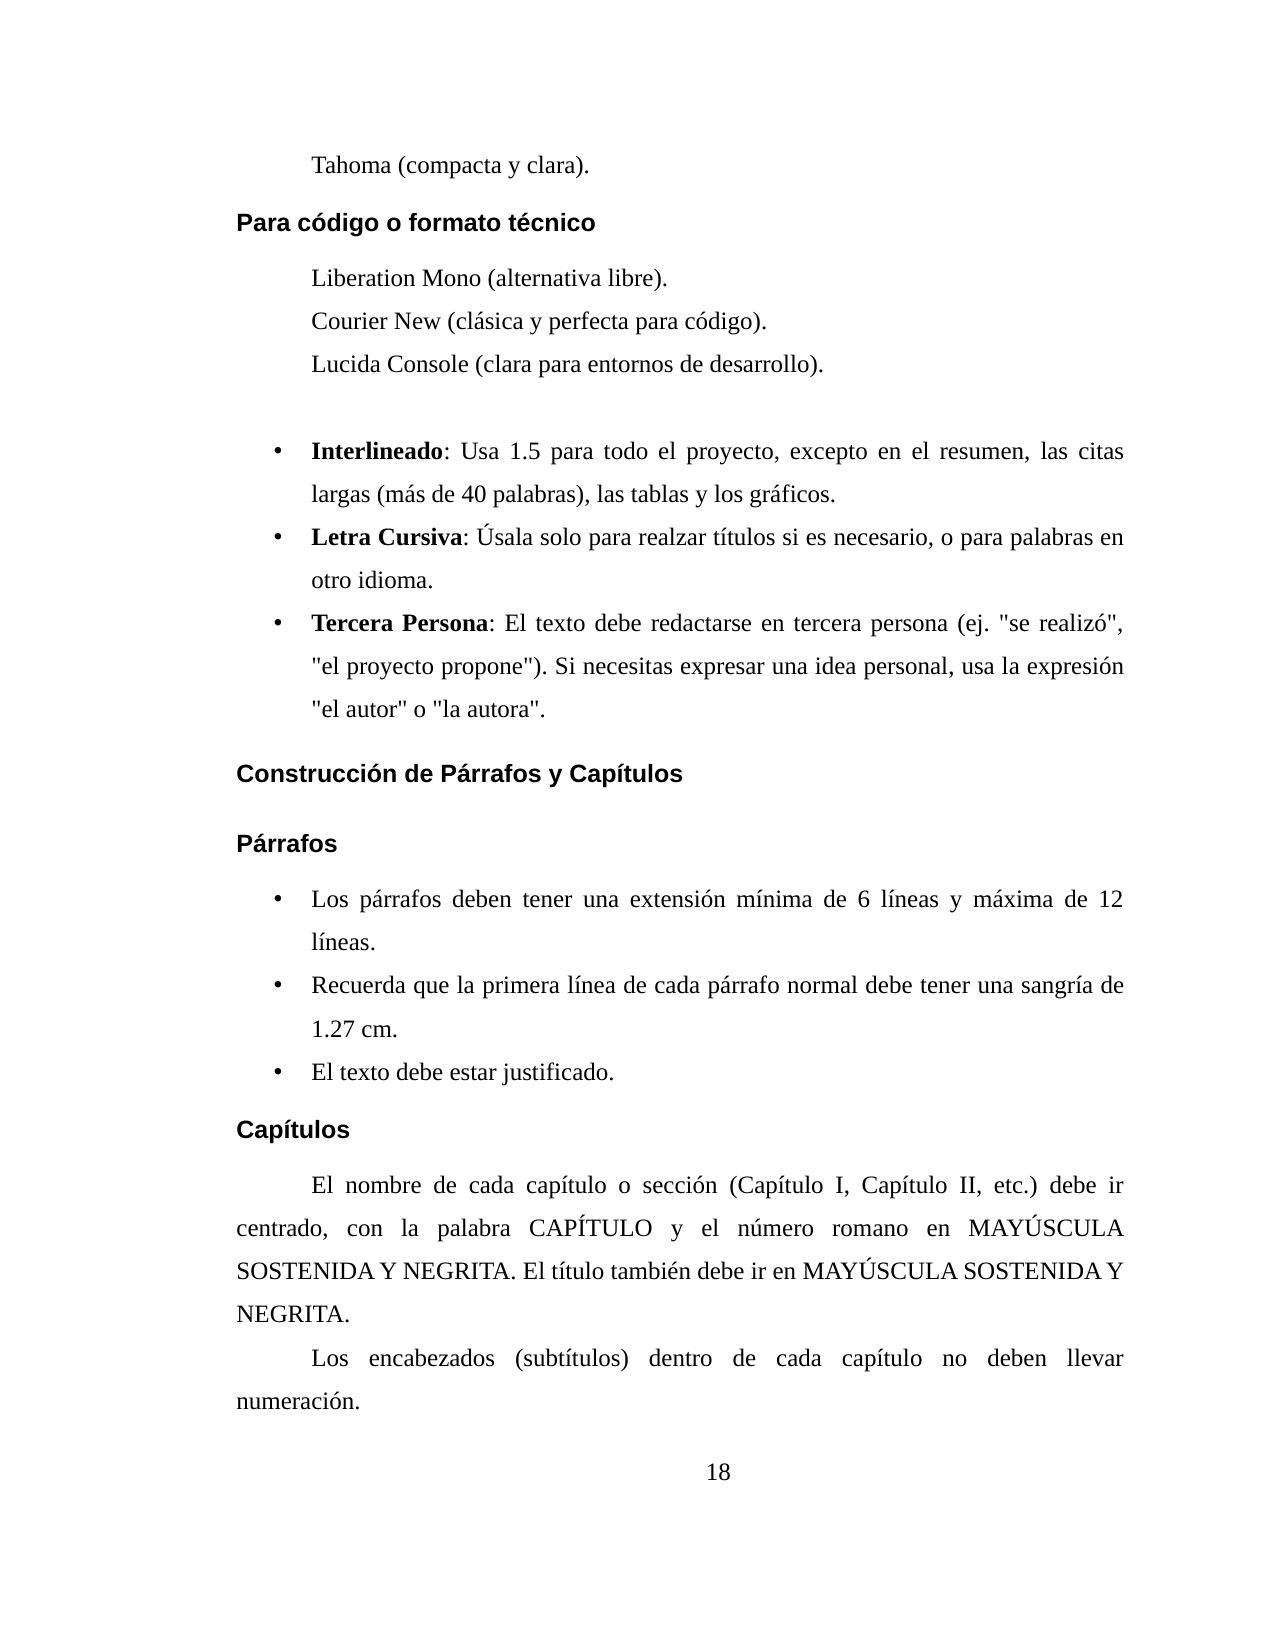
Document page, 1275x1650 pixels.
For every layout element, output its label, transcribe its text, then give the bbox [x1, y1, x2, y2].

list El texto debe estar justificado. [274, 1057, 1125, 1086]
text El nombre de cada capítulo o sección (Capítulo I, Capítulo II, etc.) debe ir centrado, con la palabra CAPÍTULO y el número romano en MAYÚSCULA SOSTENIDA Y NEGRITA. El título también debe ir en MAYÚSCULA SOSTENIDA Y NEGRITA. [236, 1170, 1125, 1328]
text Lucida Console (clara para entornos de desarrollo). [236, 349, 1125, 378]
list Los párrafos deben tener una extensión mínima de 6 líneas y máxima de 12 líneas. [274, 884, 1125, 956]
list Recuerda que la primera línea de cada párrafo normal debe tener una sangría de 1.27 cm. [274, 971, 1125, 1042]
list Letra Cursiva: Úsala solo para realzar títulos si es necesario, o para palabras en otro idioma. [274, 522, 1125, 594]
subtitle Párrafos [236, 829, 1125, 857]
text Courier New (clásica y perfecta para código). [236, 306, 1125, 335]
list Tercera Persona: El texto debe redactarse en tercera persona (ej. "se realizó", "el proyecto propone"). Si necesitas expresar una idea personal, usa la expresión "el autor" o "la autora". [274, 608, 1125, 723]
subtitle Construcción de Párrafos y Capítulos [236, 758, 1125, 787]
list Interlineado: Usa 1.5 para todo el proyecto, excepto en el resumen, las citas largas (más de 40 palabras), las tablas y los gráficos. [274, 436, 1125, 508]
text Los encabezados (subtítulos) dentro de cada capítulo no deben llevar numeración. [236, 1343, 1125, 1414]
subtitle Para código o formato técnico [236, 208, 1125, 236]
text Tahoma (compacta y clara). [236, 150, 1125, 179]
text Liberation Mono (alternativa libre). [236, 263, 1125, 292]
subtitle Capítulos [236, 1114, 1125, 1143]
